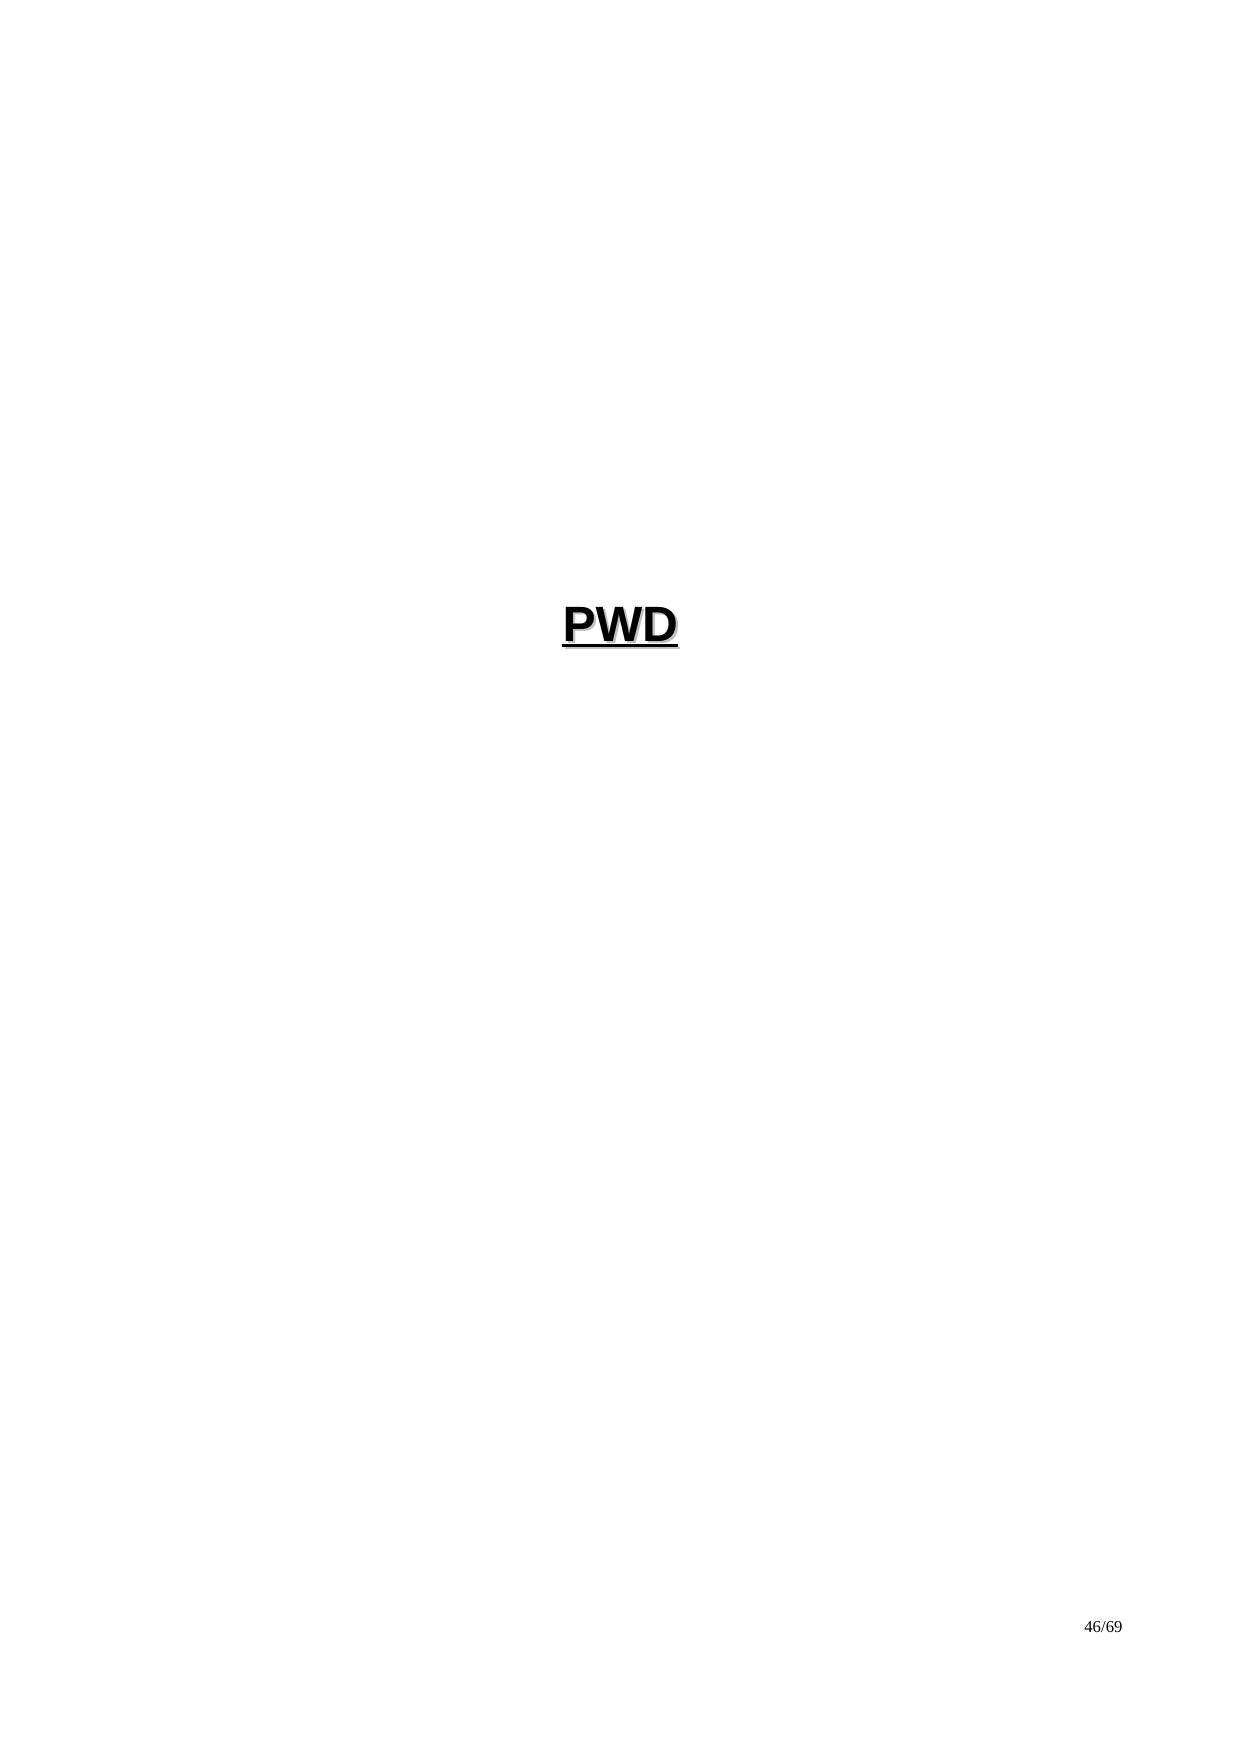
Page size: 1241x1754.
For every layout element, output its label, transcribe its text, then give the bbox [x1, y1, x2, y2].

subtitle PWD [118, 595, 1122, 652]
